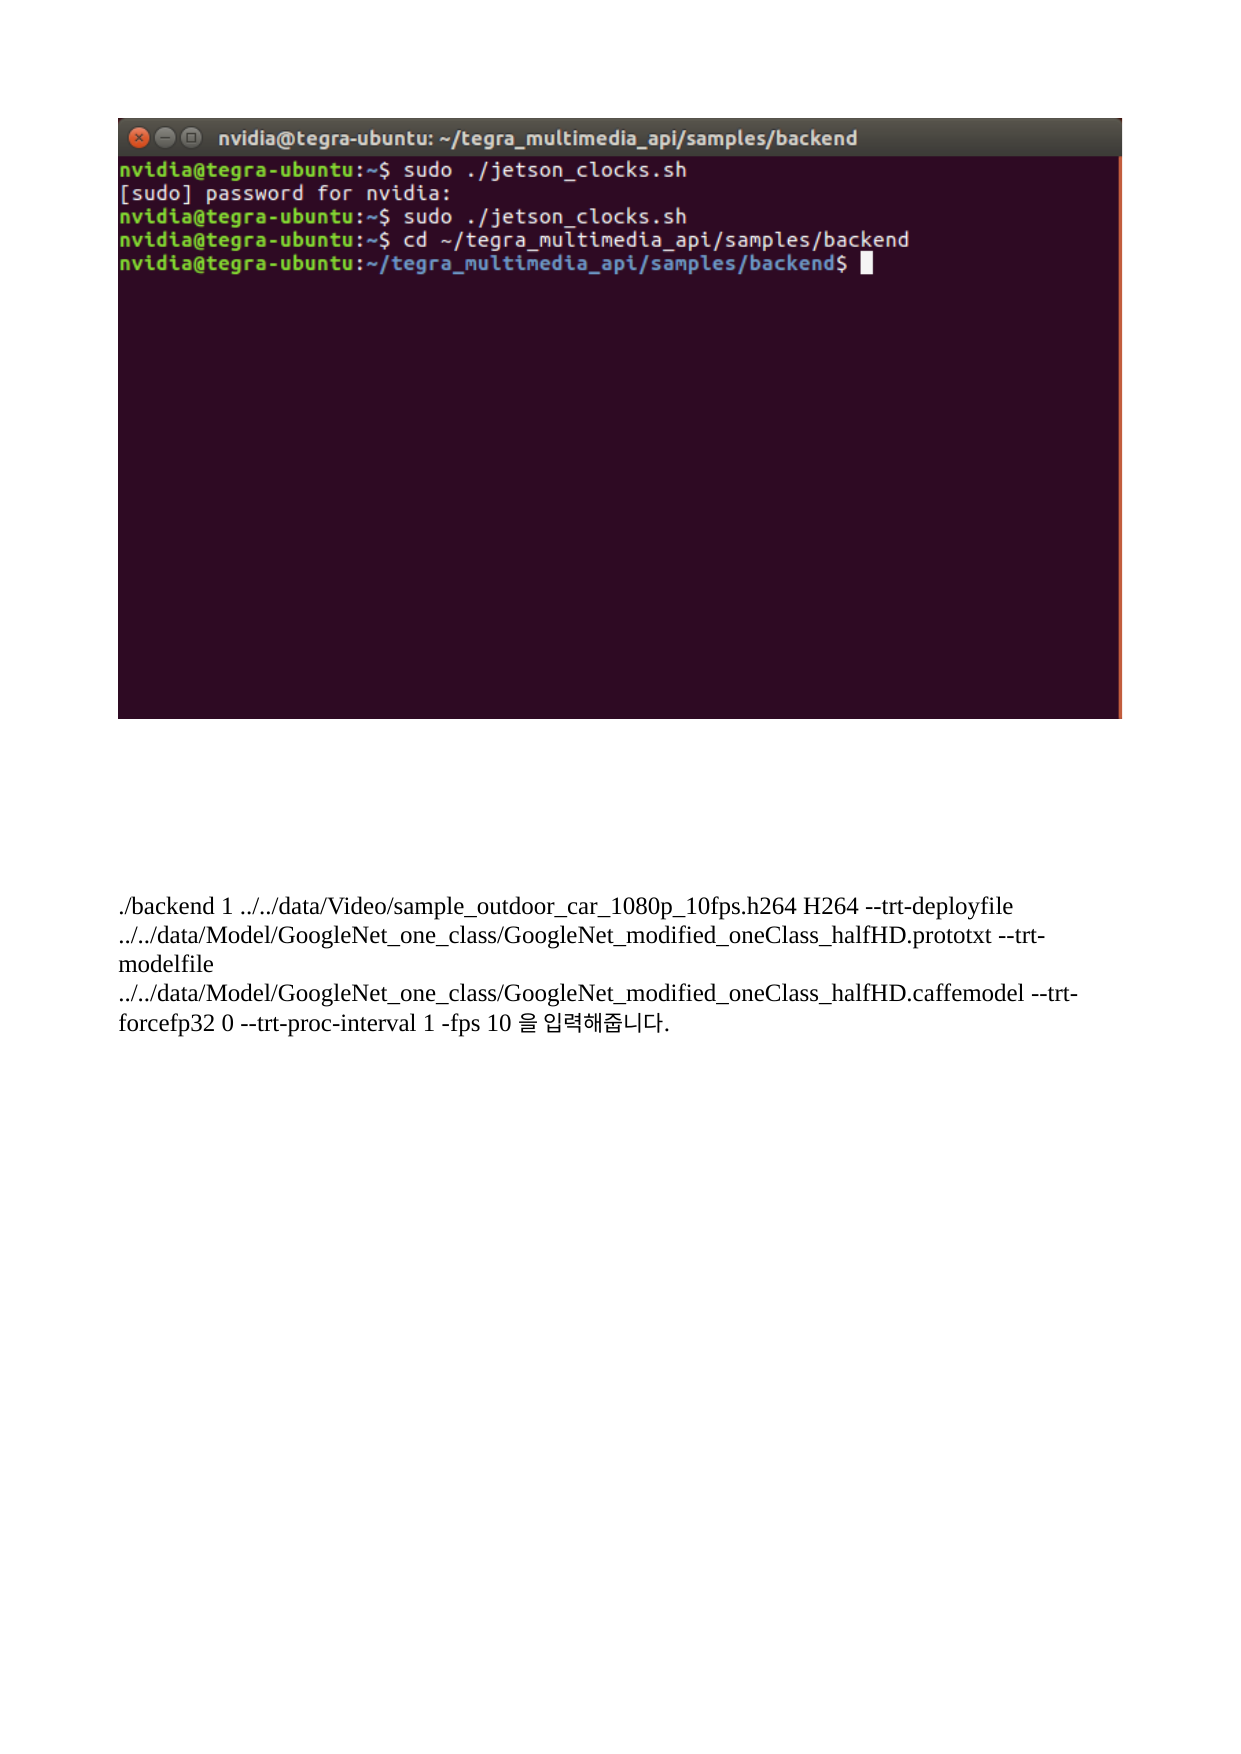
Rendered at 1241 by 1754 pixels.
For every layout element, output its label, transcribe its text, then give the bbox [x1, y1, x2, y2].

picture [118, 118, 1123, 719]
text ./backend 1 ../../data/Video/sample_outdoor_car_1080p_10fps.h264 H264 --trt-deployfile ../../data/Model/GoogleNet_one_class/GoogleNet_modified_oneClass_halfHD.prototxt --trt-modelfile ../../data/Model/GoogleNet_one_class/GoogleNet_modified_oneClass_halfHD.caffemodel --trt-forcefp32 0 --trt-proc-interval 1 -fps 10 을 입력해줍니다. [118, 891, 1122, 1038]
